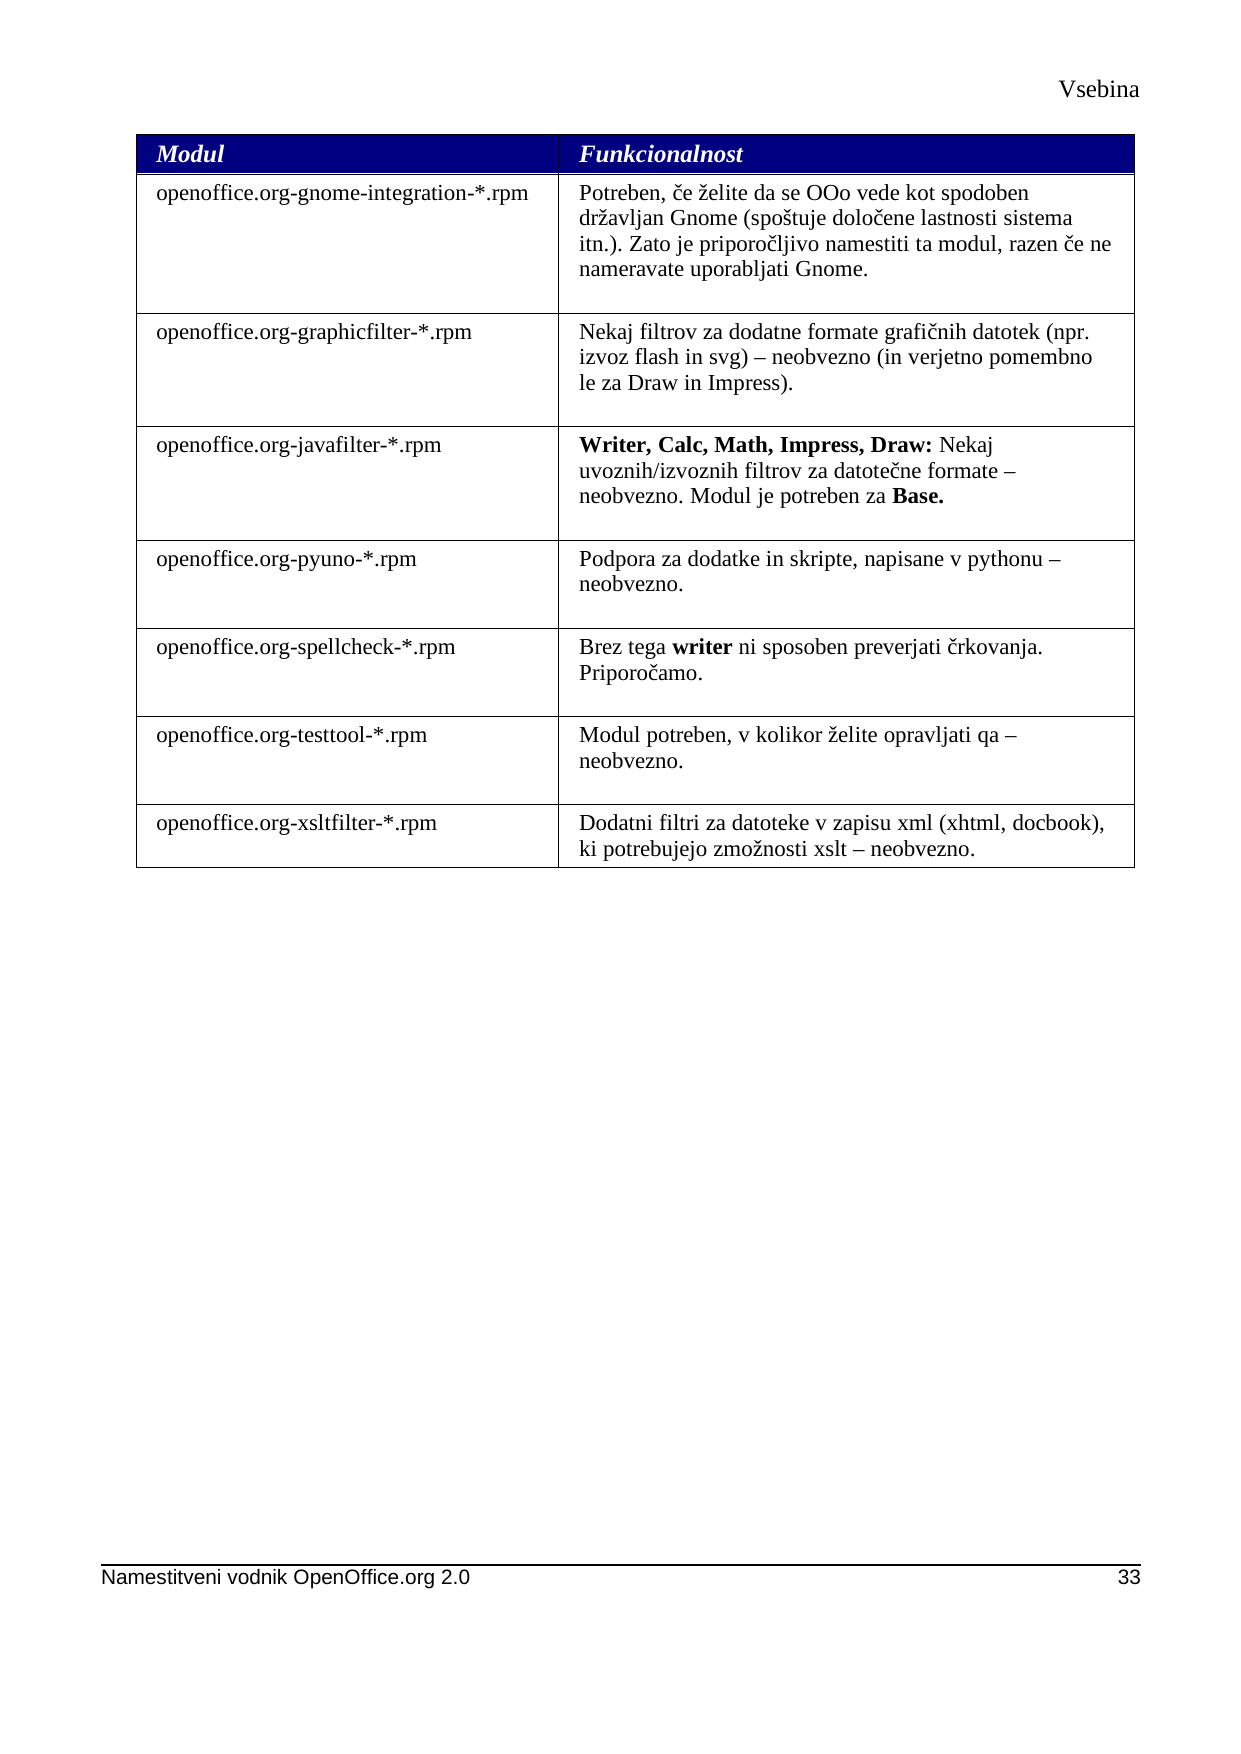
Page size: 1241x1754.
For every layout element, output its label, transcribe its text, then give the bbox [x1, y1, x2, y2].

table_cell Podpora za dodatke in skripte, napisane v pythonu – neobvezno. [559, 541, 1134, 628]
table_cell Potreben, če želite da se OOo vede kot spodoben državljan Gnome (spoštuje določene lastnosti sistema itn.). Zato je priporočljivo namestiti ta modul, razen če ne nameravate uporabljati Gnome. [559, 175, 1134, 313]
table_cell Dodatni filtri za datoteke v zapisu xml (xhtml, docbook), ki potrebujejo zmožnosti xslt – neobvezno. [559, 805, 1134, 867]
table_cell openoffice.org-graphicfilter-*.rpm [137, 314, 558, 426]
table_cell openoffice.org-testtool-*.rpm [137, 717, 558, 804]
table_cell openoffice.org-pyuno-*.rpm [137, 541, 558, 628]
table_cell openoffice.org-javafilter-*.rpm [137, 427, 558, 540]
table_cell Modul potreben, v kolikor želite opravljati qa – neobvezno. [559, 717, 1134, 804]
table_header Funkcionalnost [559, 135, 1134, 173]
table_cell Nekaj filtrov za dodatne formate grafičnih datotek (npr. izvoz flash in svg) – neobvezno (in verjetno pomembno le za Draw in Impress). [559, 314, 1134, 426]
table_header Modul [137, 135, 558, 173]
table_cell openoffice.org-spellcheck-*.rpm [137, 629, 558, 716]
table_cell openoffice.org-xsltfilter-*.rpm [137, 805, 558, 867]
table_cell openoffice.org-gnome-integration-*.rpm [137, 175, 558, 313]
table_cell Brez tega writer ni sposoben preverjati črkovanja. Priporočamo. [559, 629, 1134, 716]
table_cell Writer, Calc, Math, Impress, Draw: Nekaj uvoznih/izvoznih filtrov za datotečne formate – neobvezno. Modul je potreben za Base. [559, 427, 1134, 540]
